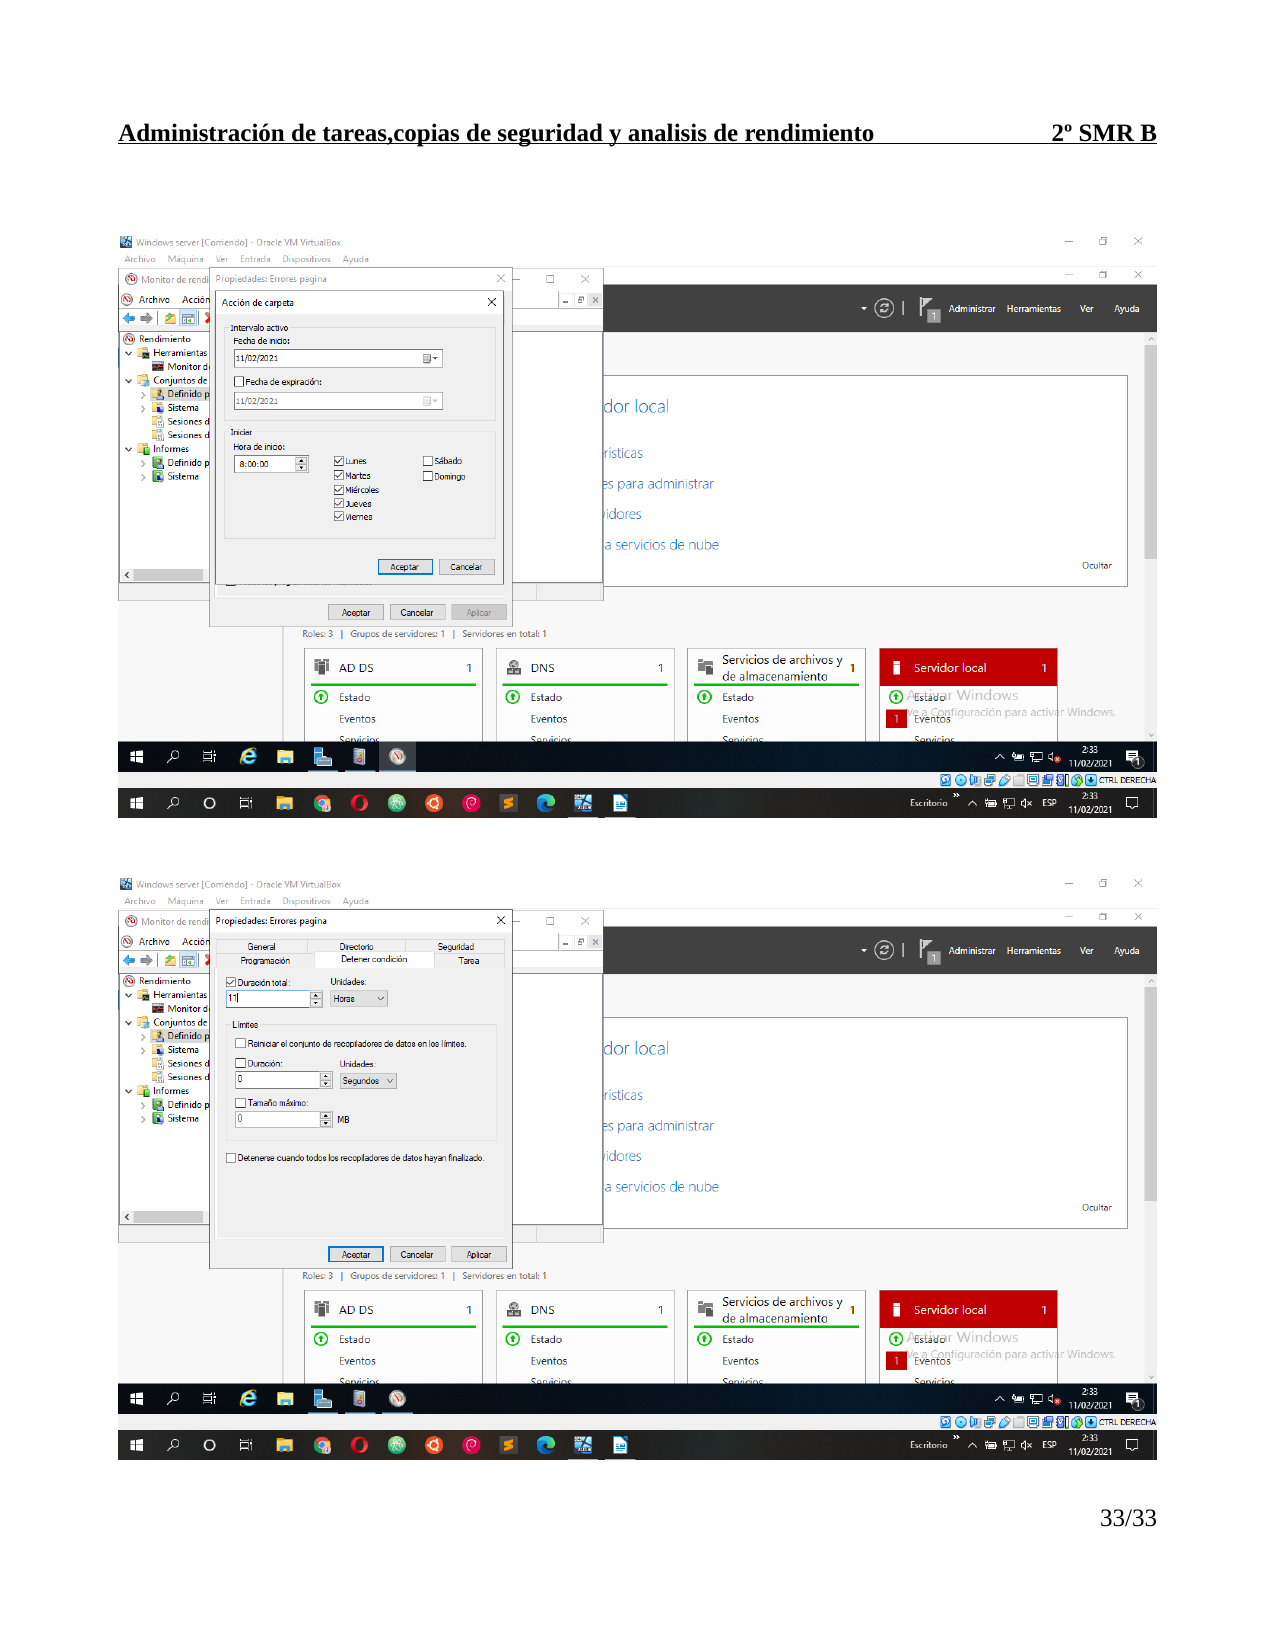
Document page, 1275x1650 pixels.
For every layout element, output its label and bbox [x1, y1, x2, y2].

picture [118, 233, 1157, 818]
picture [118, 875, 1157, 1460]
